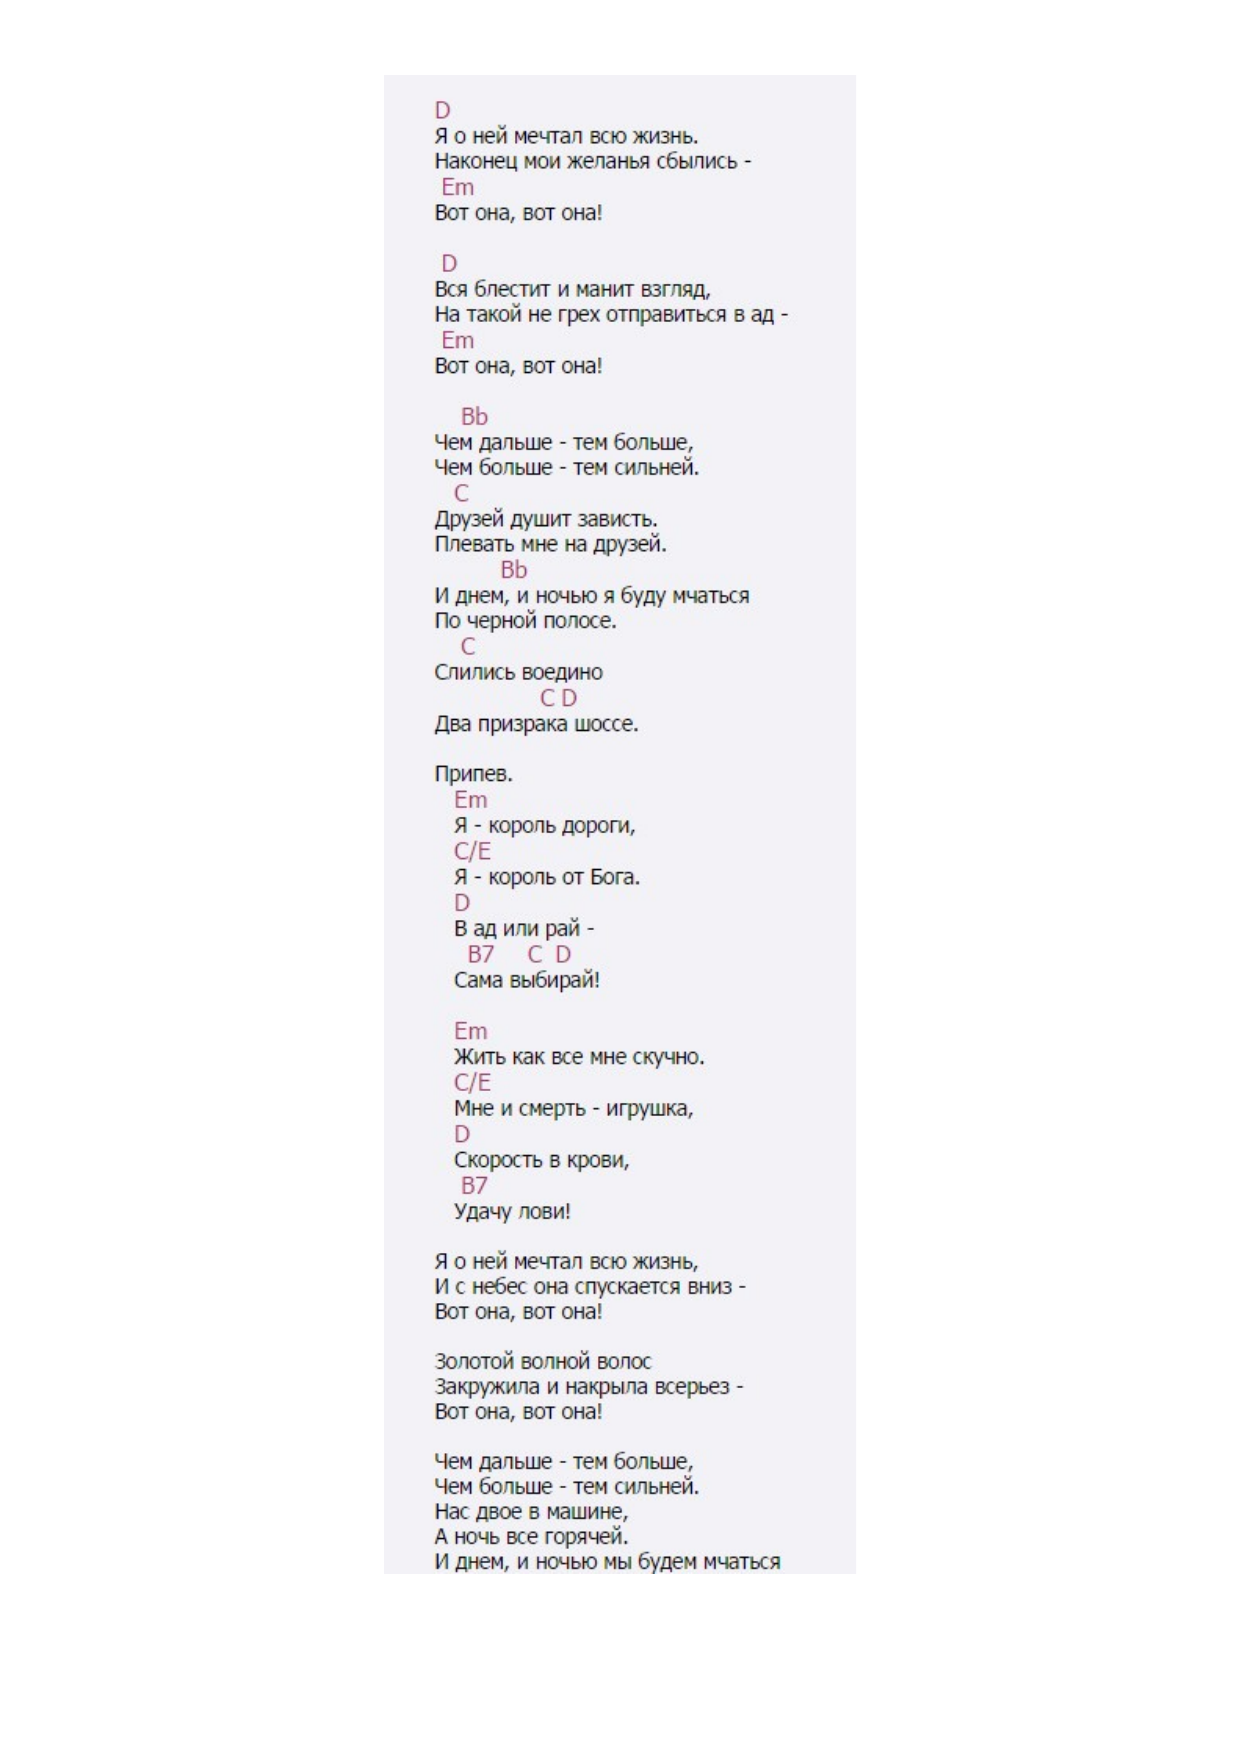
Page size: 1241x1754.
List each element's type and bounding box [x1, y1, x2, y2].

picture [384, 75, 857, 1574]
